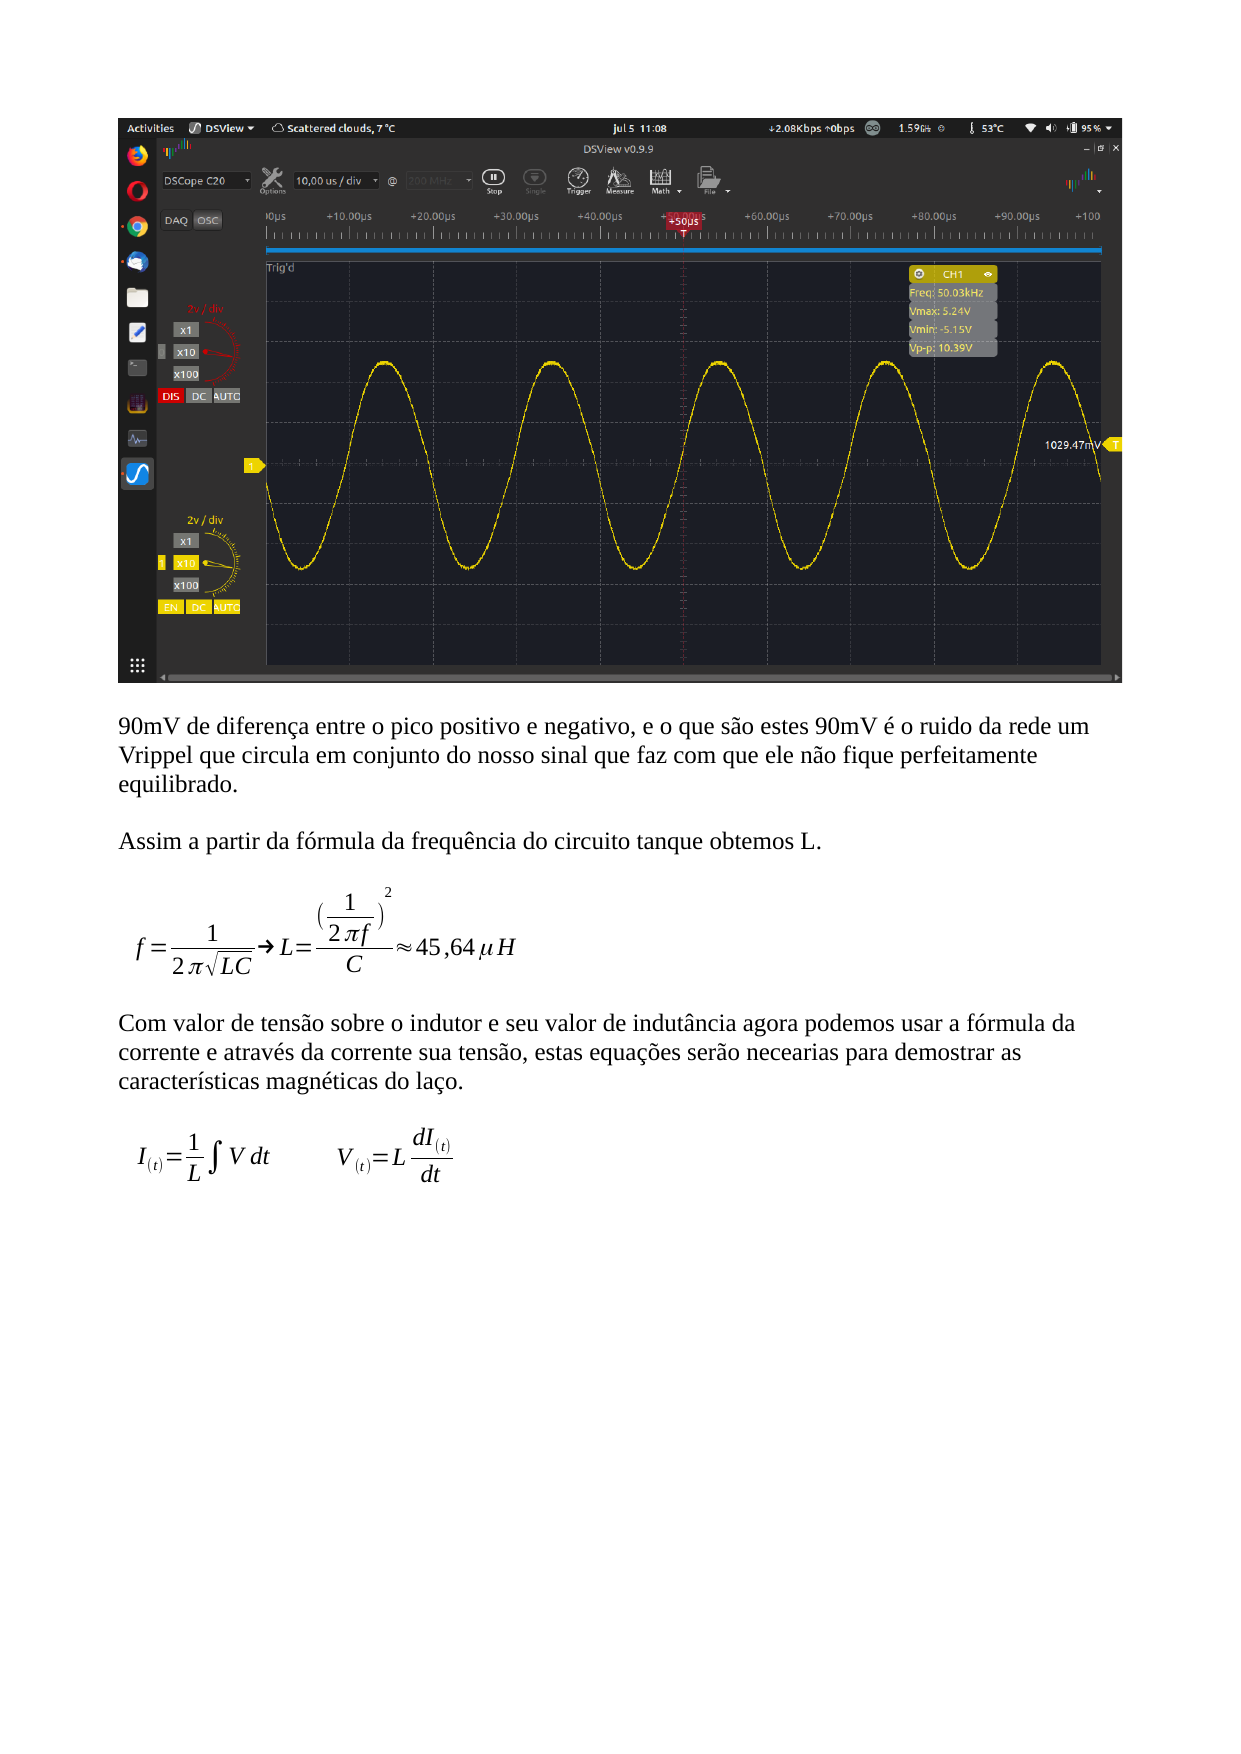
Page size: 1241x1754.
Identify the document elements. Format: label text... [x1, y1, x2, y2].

text Com valor de tensão sobre o indutor e seu valor de indutância agora podemos usar a fórmula da corrente e através da corrente sua tensão, estas equações serão necearias para demostrar as características magnéticas do laço. [118, 1008, 1122, 1095]
text 90mV de diferença entre o pico positivo e negativo, e o que são estes 90mV é o ruido da rede um Vrippel que circula em conjunto do nosso sinal que faz com que ele não fique perfeitamente equilibrado. [118, 711, 1122, 797]
text Assim a partir da fórmula da frequência do circuito tanque obtemos L. [118, 826, 1122, 855]
picture [118, 118, 1123, 683]
